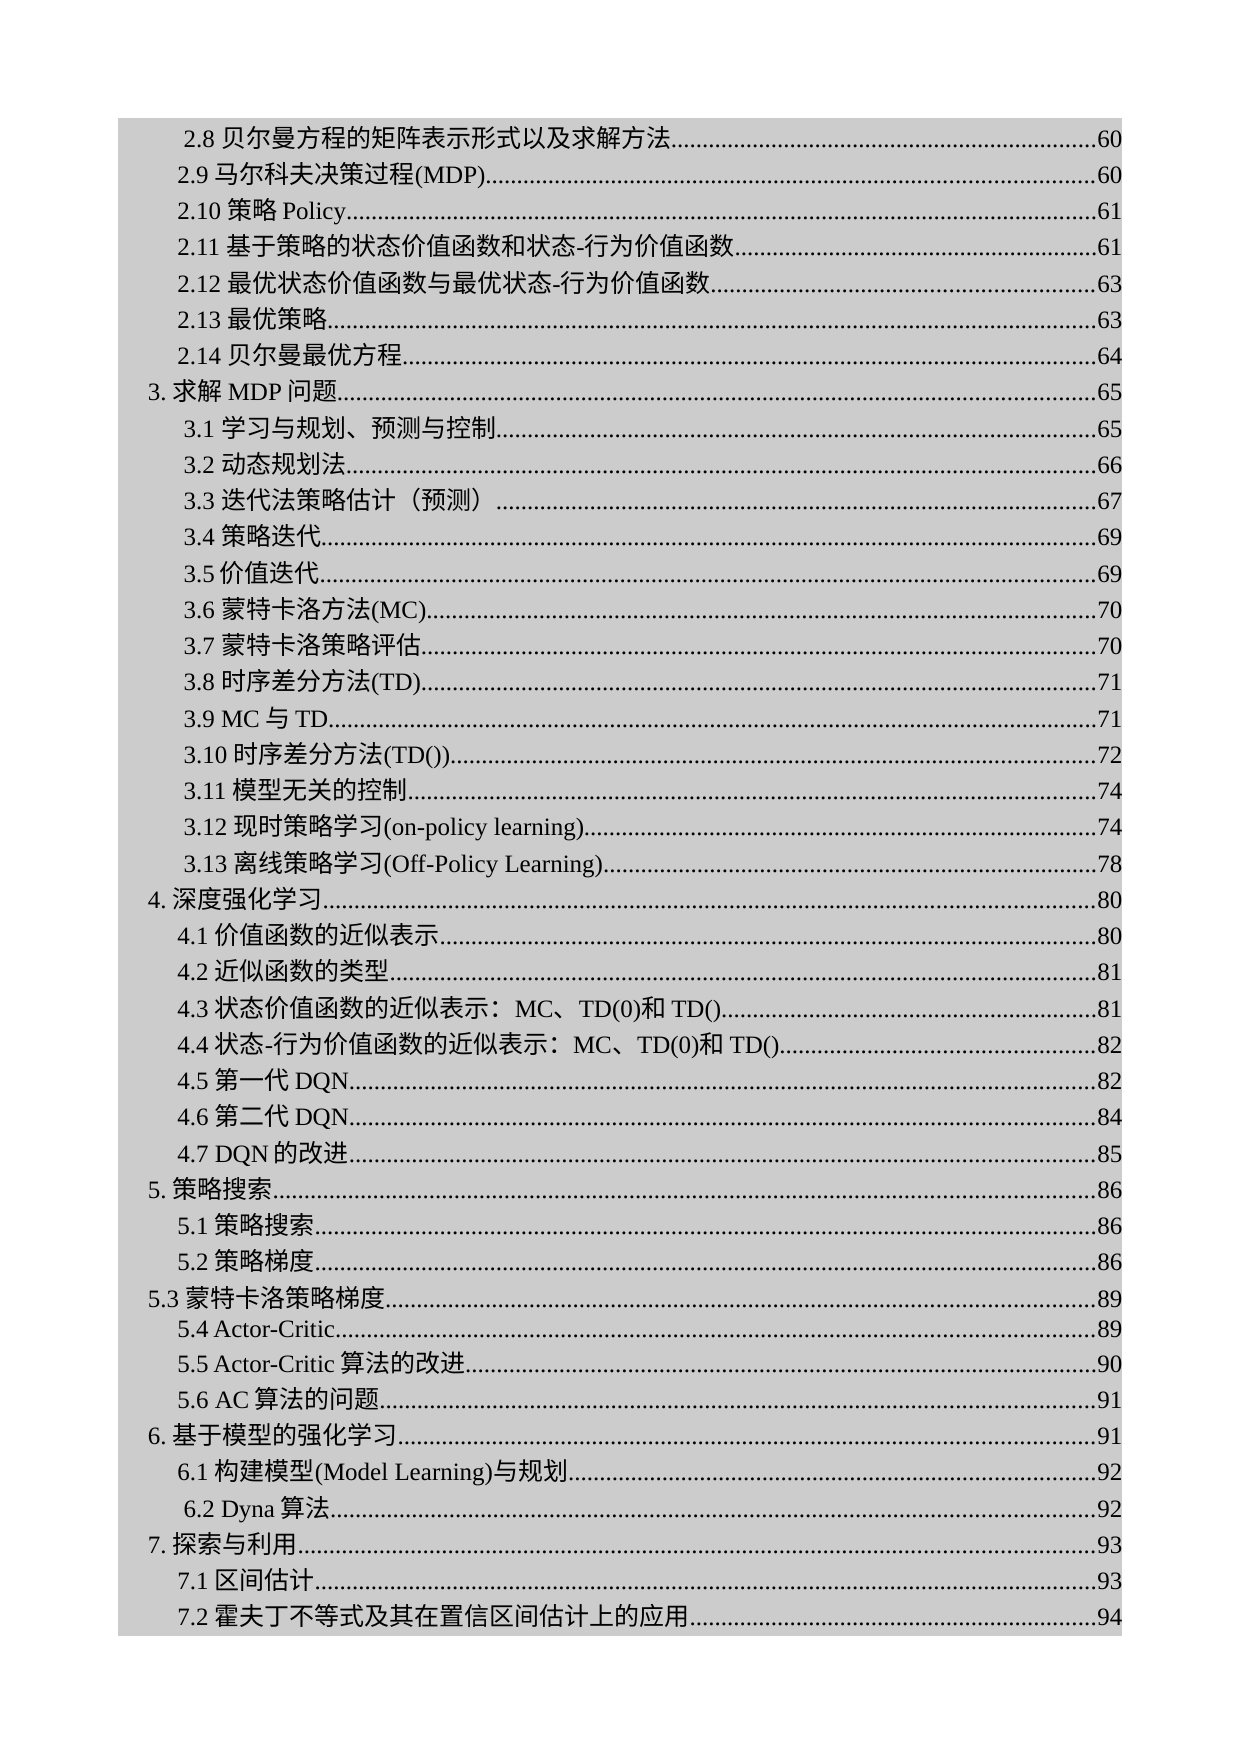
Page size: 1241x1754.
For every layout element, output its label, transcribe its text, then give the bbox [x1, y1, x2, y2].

text 4.4 状态-行为价值函数的近似表示：MC、TD(0)和TD() 82 [177, 1024, 1122, 1061]
text 3.1 学习与规划、预测与控制 65 [177, 408, 1122, 444]
text 2.11 基于策略的状态价值函数和状态-行为价值函数 61 [177, 227, 1122, 263]
text 5.6 AC算法的问题 91 [177, 1379, 1122, 1416]
text 4.6 第二代DQN 84 [177, 1097, 1122, 1133]
text 2.12 最优状态价值函数与最优状态-行为价值函数 63 [177, 263, 1122, 299]
text 7.2 霍夫丁不等式及其在置信区间估计上的应用 94 [177, 1597, 1122, 1633]
text 4. 深度强化学习 80 [148, 879, 1122, 916]
text 3.8 时序差分方法(TD) 71 [177, 662, 1122, 698]
text 3.6 蒙特卡洛方法(MC) 70 [177, 589, 1122, 626]
text 3.11 模型无关的控制 74 [177, 771, 1122, 807]
text 5. 策略搜索 86 [148, 1169, 1122, 1206]
text 3.13 离线策略学习(Off-Policy Learning) 78 [177, 843, 1122, 879]
text 6.2 Dyna算法 92 [177, 1488, 1122, 1524]
text 6.1 构建模型(Model Learning)与规划 92 [177, 1452, 1122, 1488]
text 3.4 策略迭代 69 [177, 517, 1122, 553]
text 3.7 蒙特卡洛策略评估 70 [177, 626, 1122, 662]
text 3.3 迭代法策略估计（预测） 67 [177, 481, 1122, 517]
text 3. 求解MDP问题 65 [148, 372, 1122, 408]
text 5.2 策略梯度 86 [177, 1242, 1122, 1278]
text 6. 基于模型的强化学习 91 [148, 1416, 1122, 1452]
text 3.10 时序差分方法(TD()) 72 [177, 734, 1122, 771]
text 3.5价值迭代 69 [177, 553, 1122, 589]
text 4.7 DQN的改进 85 [177, 1133, 1122, 1169]
text 2.8 贝尔曼方程的矩阵表示形式以及求解方法 60 [177, 118, 1122, 154]
text 4.3 状态价值函数的近似表示：MC、TD(0)和TD() 81 [177, 988, 1122, 1024]
text 2.9 马尔科夫决策过程(MDP) 60 [177, 154, 1122, 191]
text 2.10 策略Policy 61 [177, 191, 1122, 227]
text 2.13 最优策略 63 [177, 299, 1122, 336]
text 5.4 Actor-Critic 89 [177, 1314, 1122, 1343]
text 5.1 策略搜索 86 [177, 1206, 1122, 1242]
text 7. 探索与利用 93 [148, 1524, 1122, 1561]
text 4.5 第一代DQN 82 [177, 1061, 1122, 1097]
text 5.3 蒙特卡洛策略梯度 89 [148, 1278, 1122, 1314]
text 4.1 价值函数的近似表示 80 [177, 916, 1122, 952]
text 5.5 Actor-Critic算法的改进 90 [177, 1343, 1122, 1379]
text 4.2 近似函数的类型 81 [177, 952, 1122, 988]
text 7.1 区间估计 93 [177, 1561, 1122, 1597]
text 3.2 动态规划法 66 [177, 444, 1122, 481]
text 2.14 贝尔曼最优方程 64 [177, 336, 1122, 372]
text 3.12 现时策略学习(on-policy learning) 74 [177, 807, 1122, 843]
text 3.9 MC与TD 71 [177, 698, 1122, 734]
